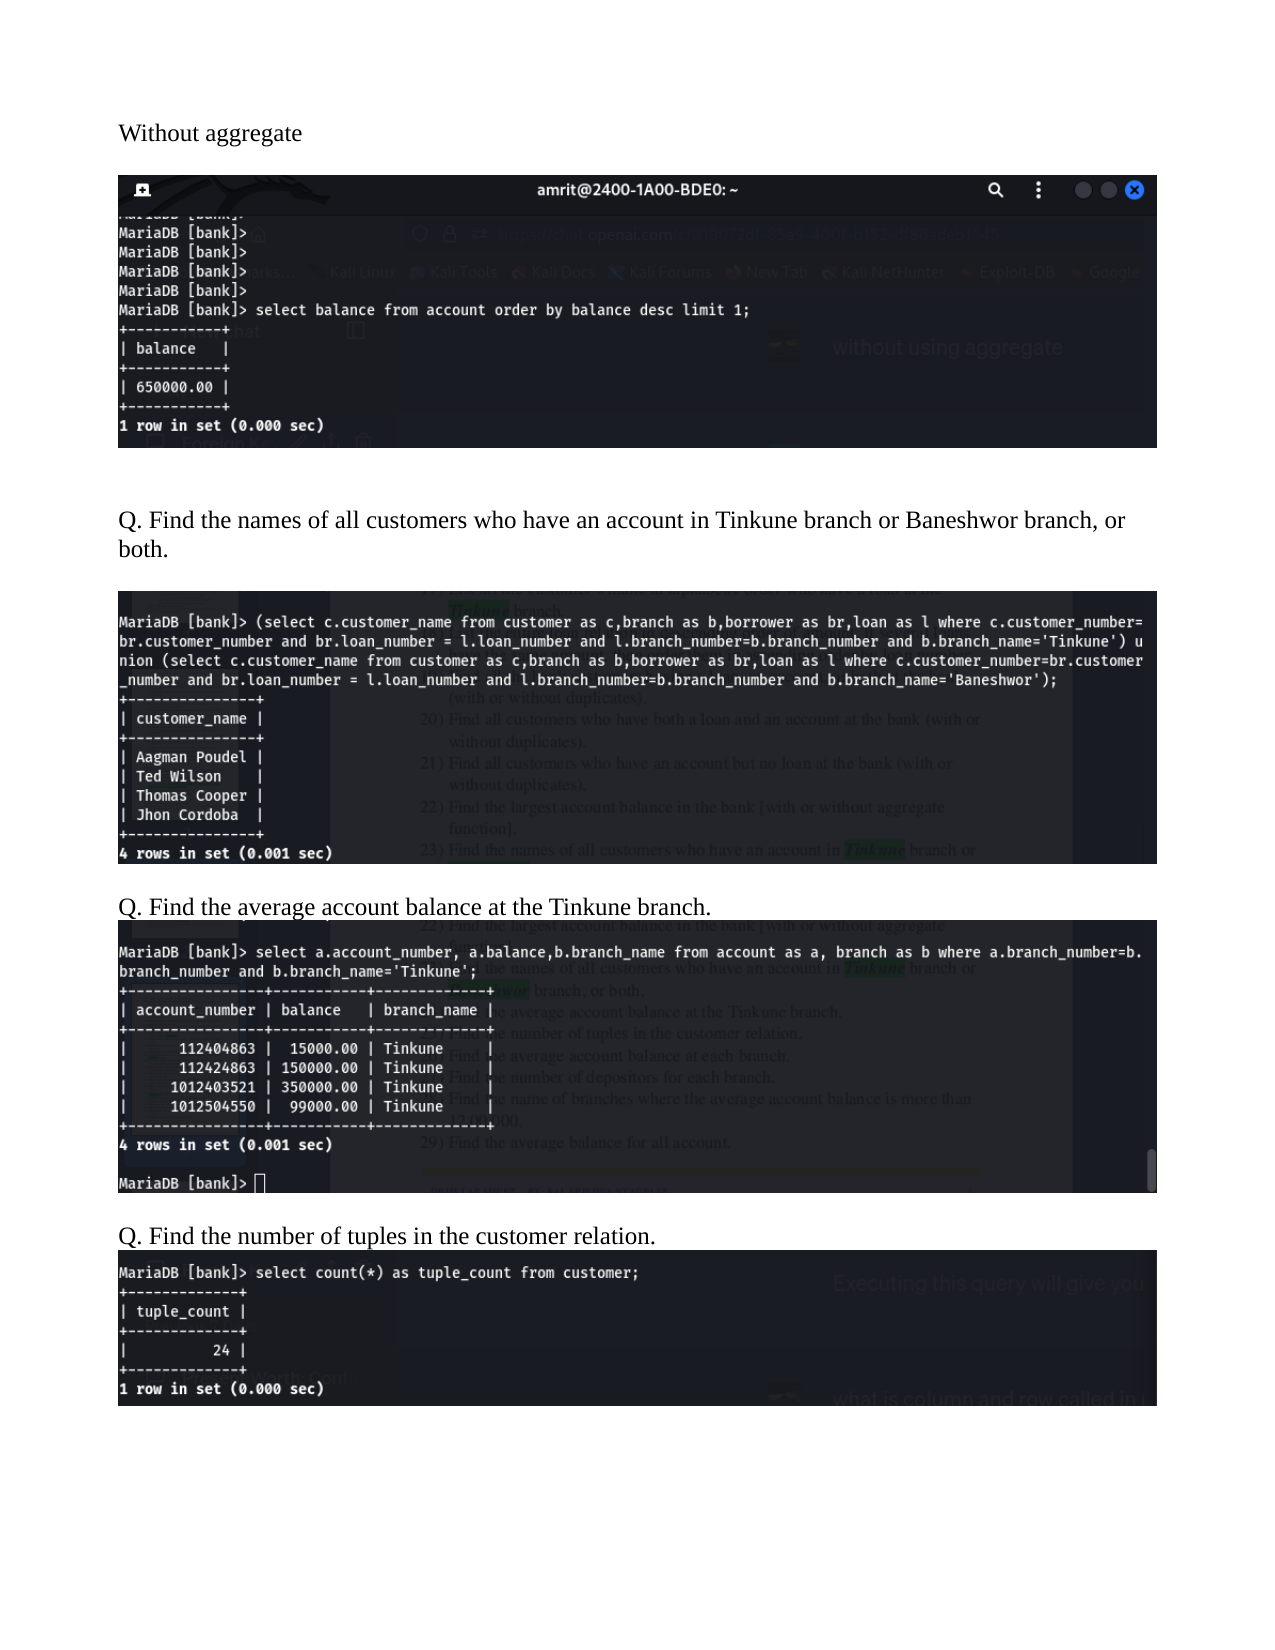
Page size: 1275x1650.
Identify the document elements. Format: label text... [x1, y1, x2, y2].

picture [118, 175, 1157, 448]
text Q. Find the average account balance at the Tinkune branch. [118, 892, 1157, 920]
text Q. Find the number of tuples in the customer relation. [118, 1221, 1157, 1250]
picture [118, 1250, 1157, 1406]
text Q. Find the names of all customers who have an account in Tinkune branch or Baneshwor branch, or both. [118, 505, 1157, 562]
picture [118, 591, 1157, 864]
picture [118, 920, 1157, 1193]
text Without aggregate [118, 118, 1157, 147]
